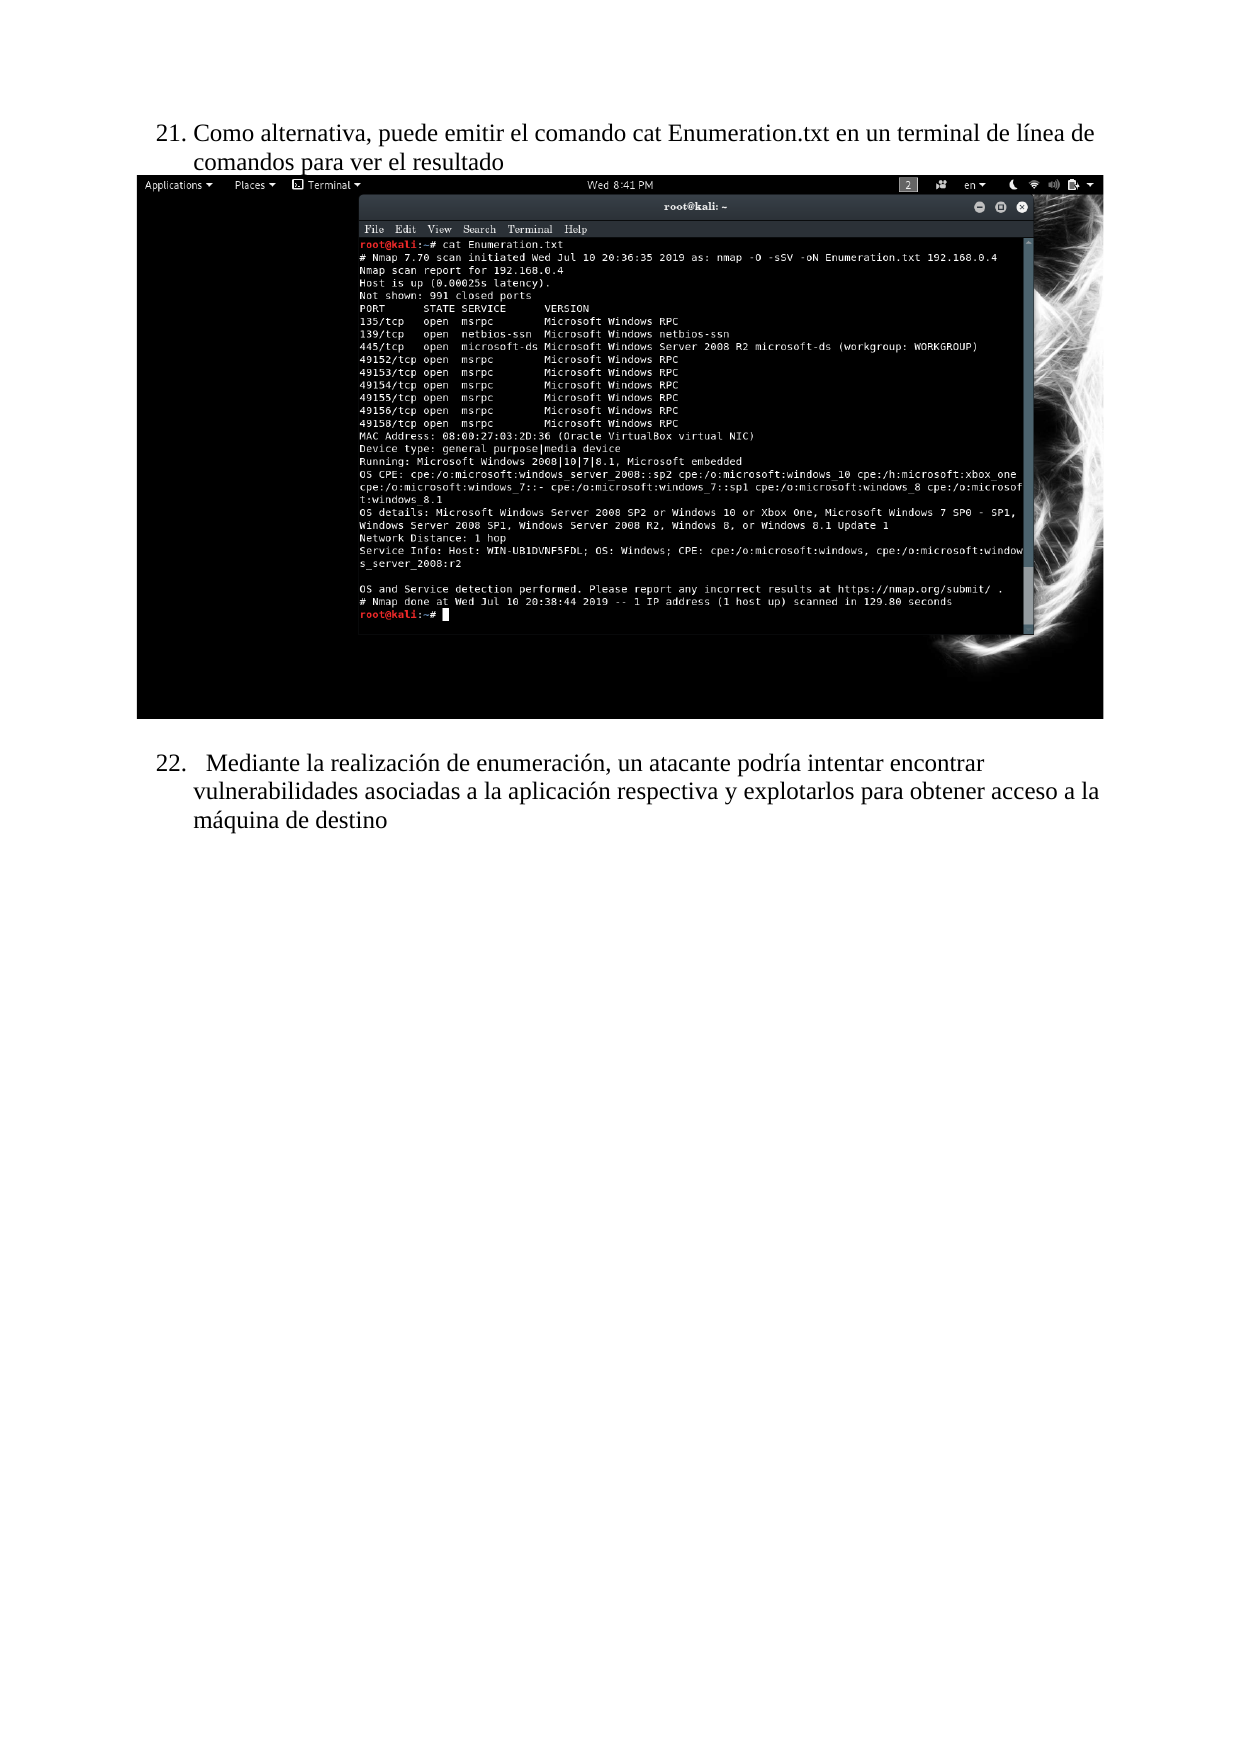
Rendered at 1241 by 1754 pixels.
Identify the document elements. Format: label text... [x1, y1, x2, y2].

list Como alternativa, puede emitir el comando cat Enumeration.txt en un terminal de línea de comandos para ver el resultado [156, 118, 1122, 176]
picture [136, 175, 1104, 719]
list Mediante la realización de enumeración, un atacante podría intentar encontrar vulnerabilidades asociadas a la aplicación respectiva y explotarlos para obtener acceso a la máquina de destino [156, 748, 1122, 834]
